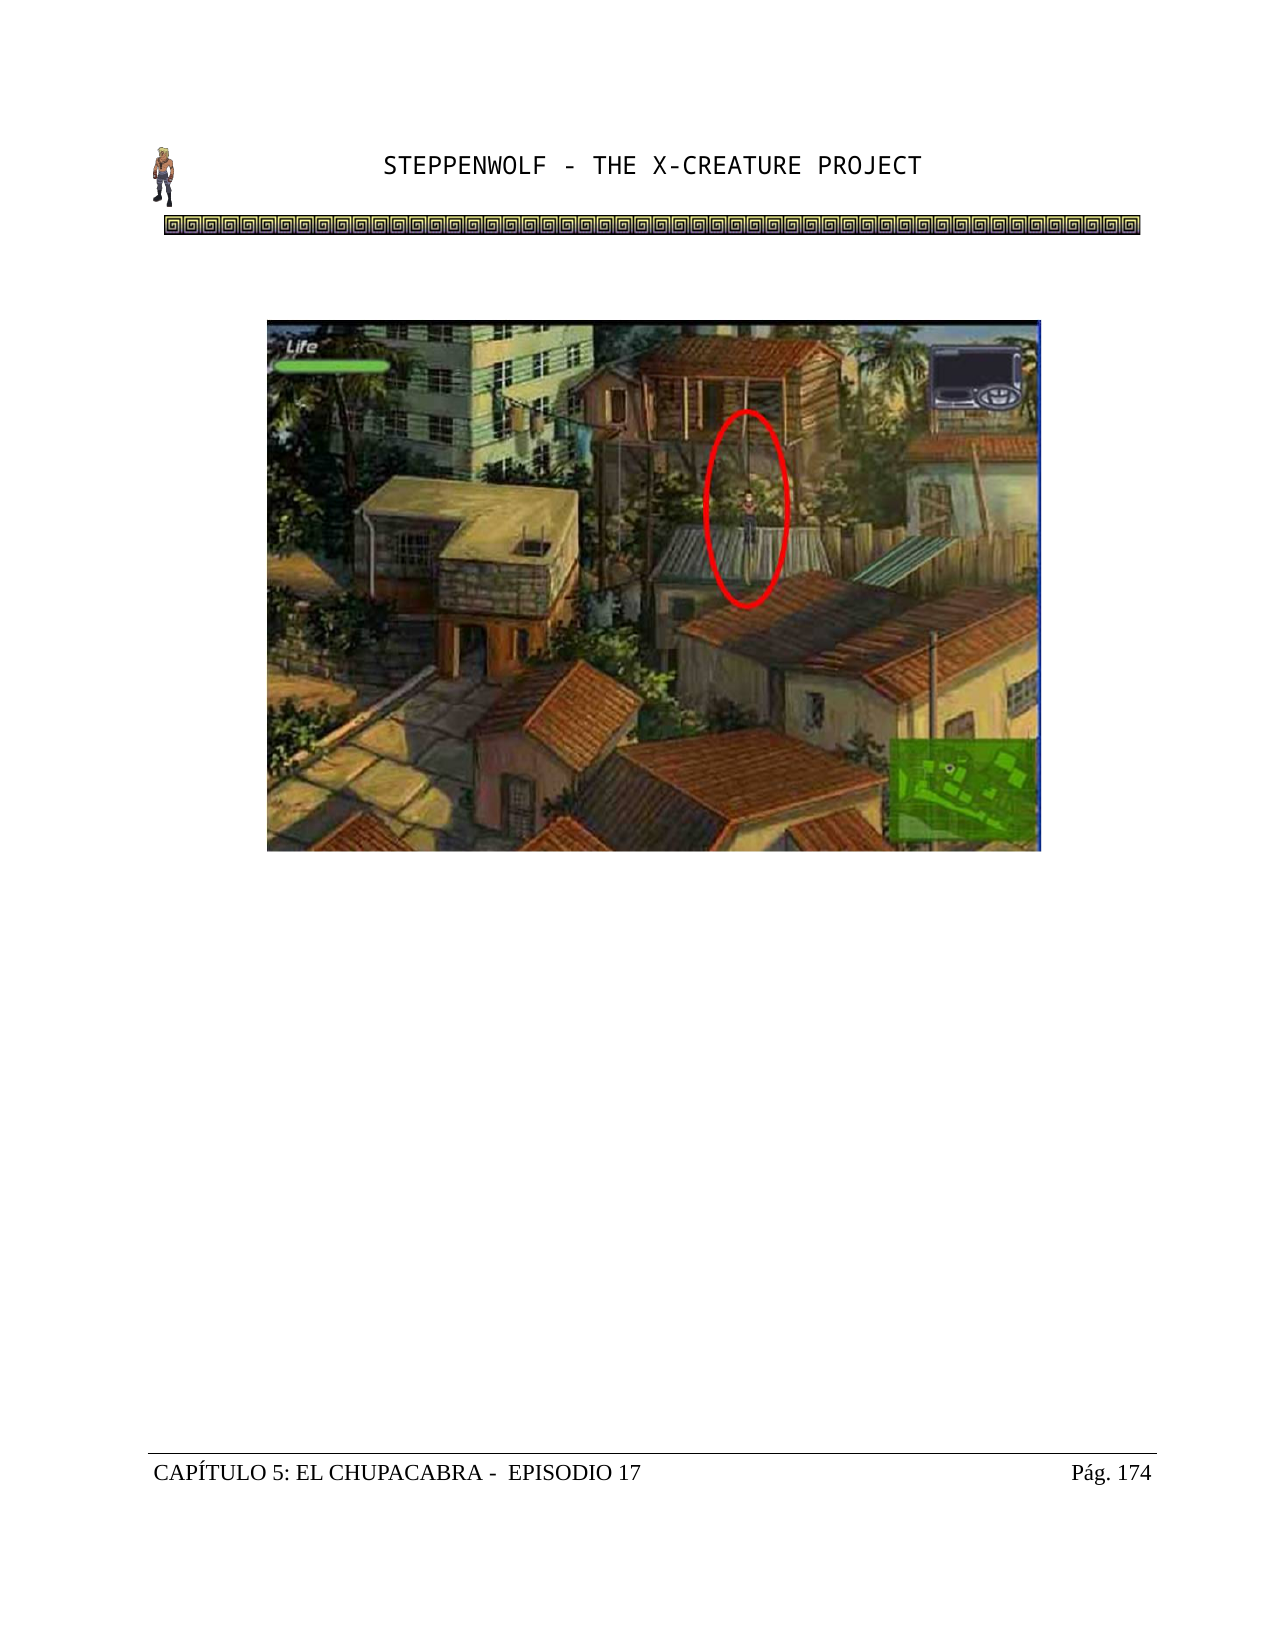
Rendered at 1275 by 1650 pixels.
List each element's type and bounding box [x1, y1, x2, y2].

picture [147, 147, 181, 207]
picture [164, 215, 1141, 235]
picture [266, 319, 1042, 852]
